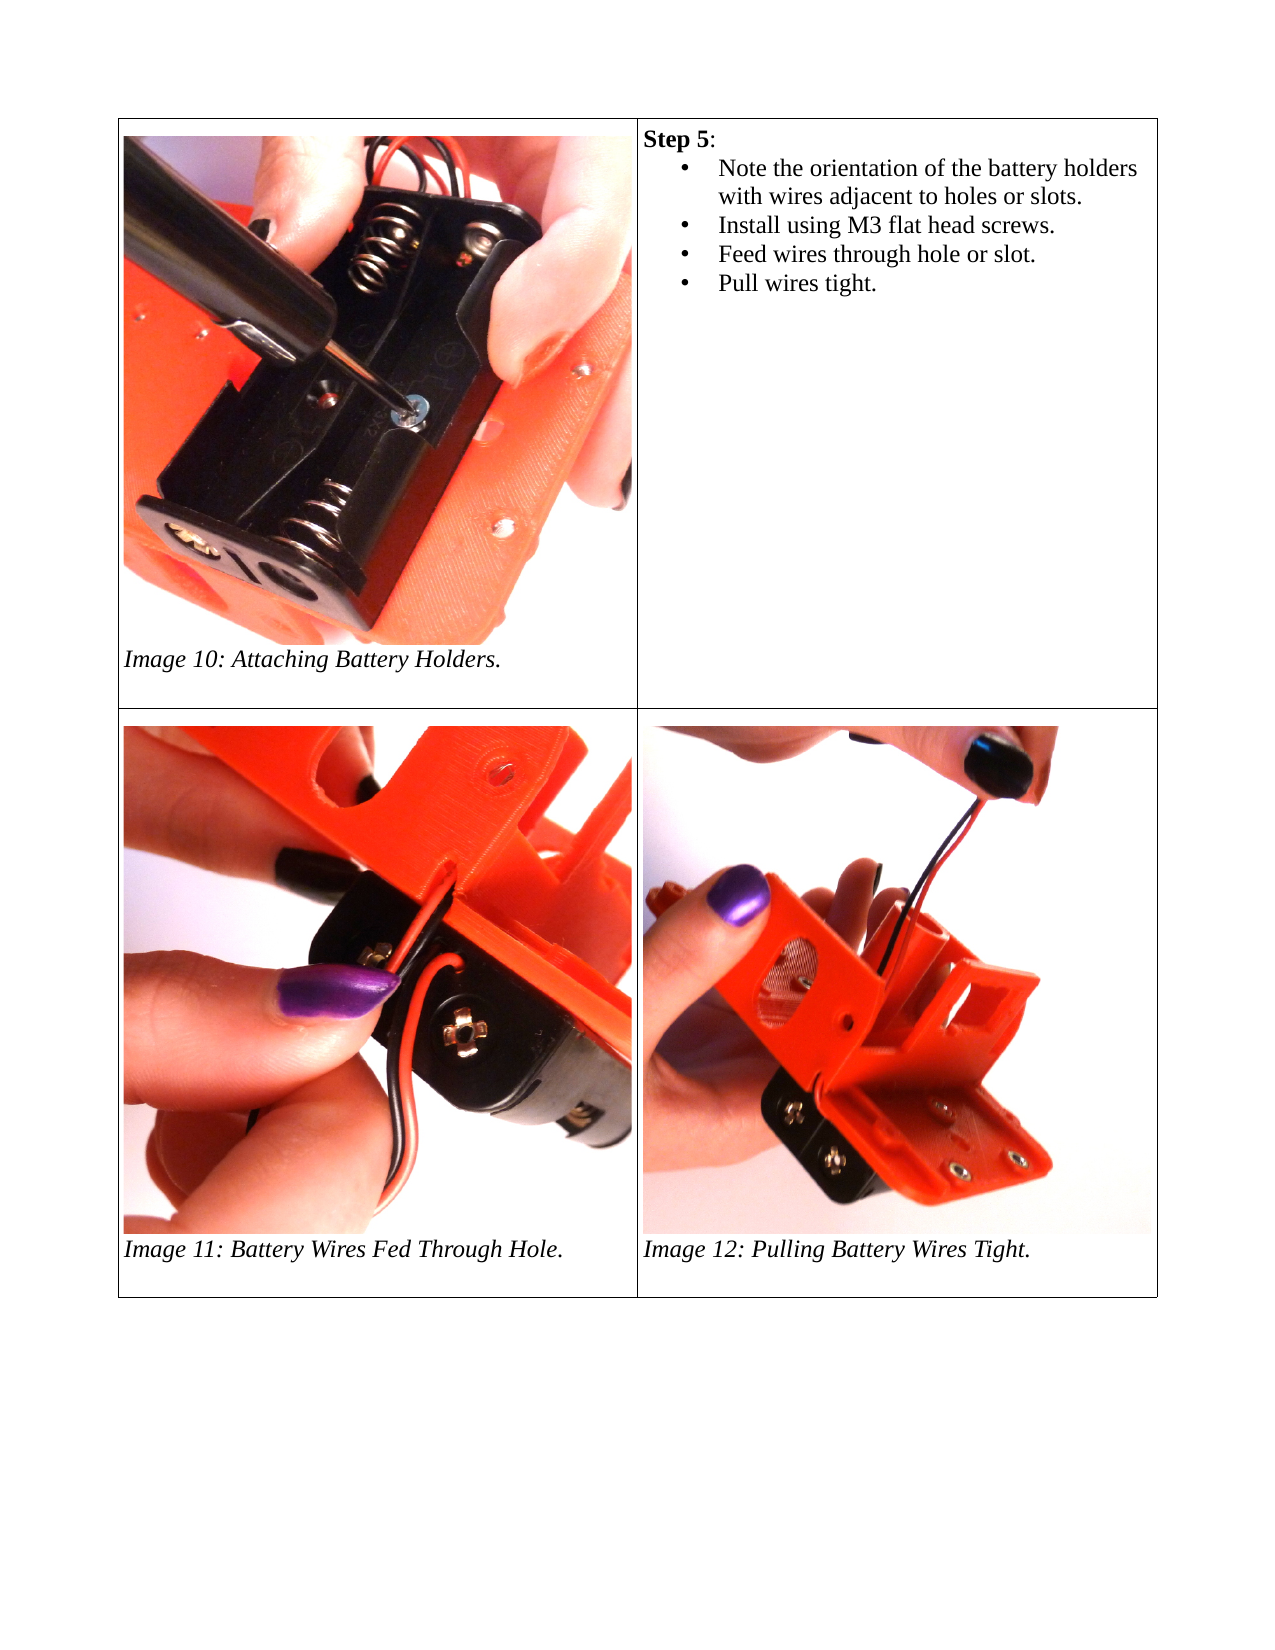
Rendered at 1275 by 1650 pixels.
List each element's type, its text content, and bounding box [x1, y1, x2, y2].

table_cell Step 5: Note the orientation of the battery holders with wires adjacent to holes or slots. Install using M3 flat head screws. Feed wires through hole or slot. Pull wires tight. [638, 119, 1157, 708]
picture [643, 726, 1152, 1234]
table_cell [119, 709, 637, 1297]
picture [123, 136, 632, 645]
table_cell [638, 709, 1157, 1297]
table_cell [119, 119, 637, 708]
picture [123, 726, 632, 1234]
